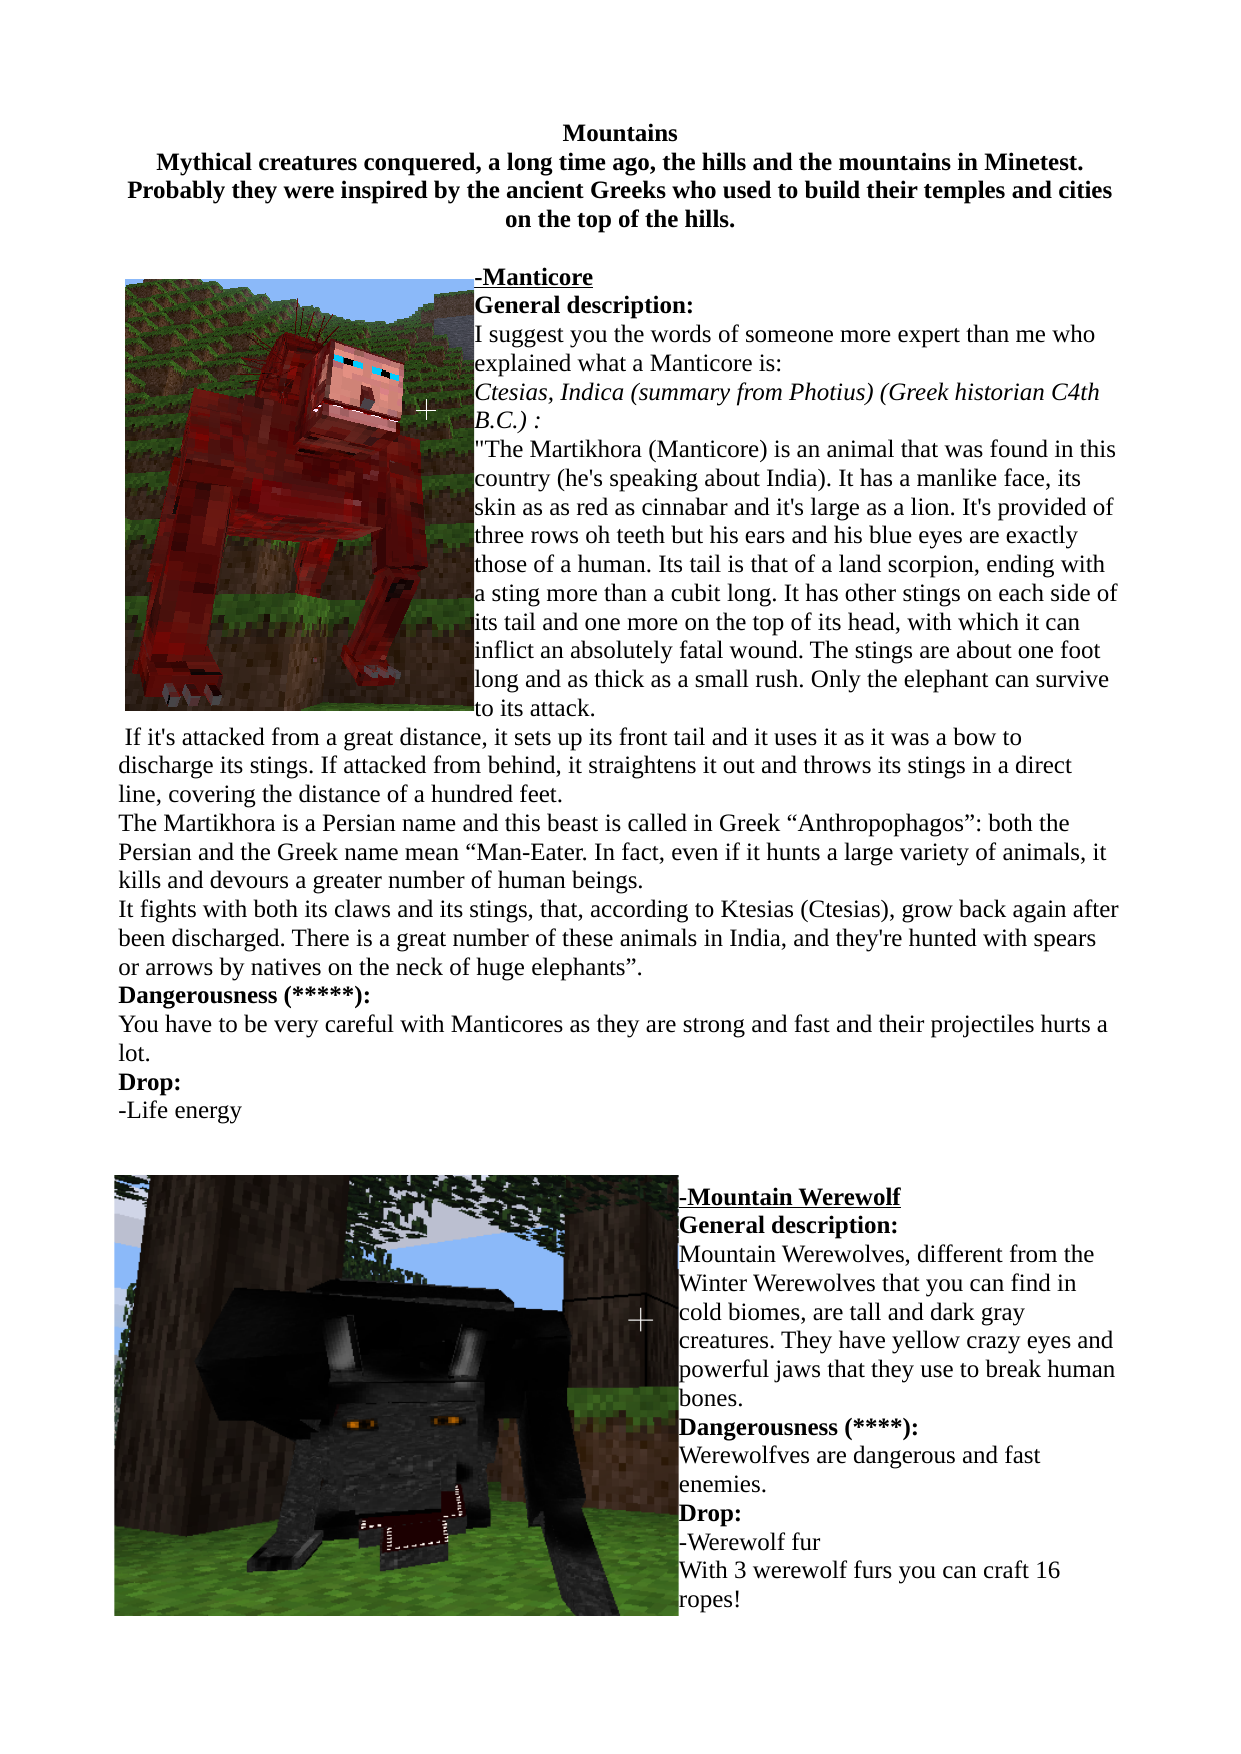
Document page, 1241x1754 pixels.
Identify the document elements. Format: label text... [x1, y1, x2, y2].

text Drop: [118, 1067, 1122, 1096]
text With 3 werewolf furs you can craft 16 ropes! [679, 1556, 1122, 1613]
text Dangerousness (****): [679, 1412, 1122, 1441]
text General description: [475, 291, 1122, 319]
text Dangerousness (*****): [118, 981, 1122, 1009]
text -Mountain Werewolf [679, 1182, 1122, 1211]
text You have to be very careful with Manticores as they are strong and fast and their projectiles hurts a lot. [118, 1009, 1122, 1067]
text Mythical creatures conquered, a long time ago, the hills and the mountains in Minetest. Probably they were inspired by the ancient Greeks who used to build their temples and cities on the top of the hills. [118, 147, 1122, 233]
picture [114, 1175, 679, 1616]
text Ctesias, Indica (summary from Photius) (Greek historian C4th B.C.) : "The Martikhora (Manticore) is an animal that was found in this country (he's speaking about India). It has a manlike face, its skin as as red as cinnabar and it's large as a lion. It's provided of three rows oh teeth but his ears and his blue eyes are exactly those of a human. Its tail is that of a land scorpion, ending with a sting more than a cubit long. It has other stings on each side of its tail and one more on the top of its head, with which it can inflict an absolutely fatal wound. The stings are about one foot long and as thick as a small rush. Only the elephant can survive to its attack. [118, 377, 1122, 722]
text -Life energy [118, 1096, 1122, 1124]
text -Werewolf fur [679, 1527, 1122, 1556]
text I suggest you the words of someone more expert than me who explained what a Manticore is: [475, 319, 1122, 377]
picture [125, 279, 475, 711]
text Drop: [679, 1498, 1122, 1527]
text If it's attacked from a great distance, it sets up its front tail and it uses it as it was a bow to discharge its stings. If attacked from behind, it straightens it out and throws its stings in a direct line, covering the distance of a hundred feet. [118, 722, 1122, 808]
text Werewolfves are dangerous and fast enemies. [679, 1441, 1122, 1498]
text Mountain Werewolves, different from the Winter Werewolves that you can find in cold biomes, are tall and dark gray creatures. They have yellow crazy eyes and powerful jaws that they use to break human bones. [679, 1239, 1122, 1412]
text Mountains [118, 118, 1122, 147]
text The Martikhora is a Persian name and this beast is called in Greek “Anthropophagos”: both the Persian and the Greek name mean “Man-Eater. In fact, even if it hunts a large variety of animals, it kills and devours a greater number of human beings. [118, 808, 1122, 894]
text It fights with both its claws and its stings, that, according to Ktesias (Ctesias), grow back again after been discharged. There is a great number of these animals in India, and they're hunted with spears or arrows by natives on the neck of huge elephants”. [118, 894, 1122, 981]
text -Manticore [118, 262, 1122, 291]
text General description: [679, 1211, 1122, 1239]
